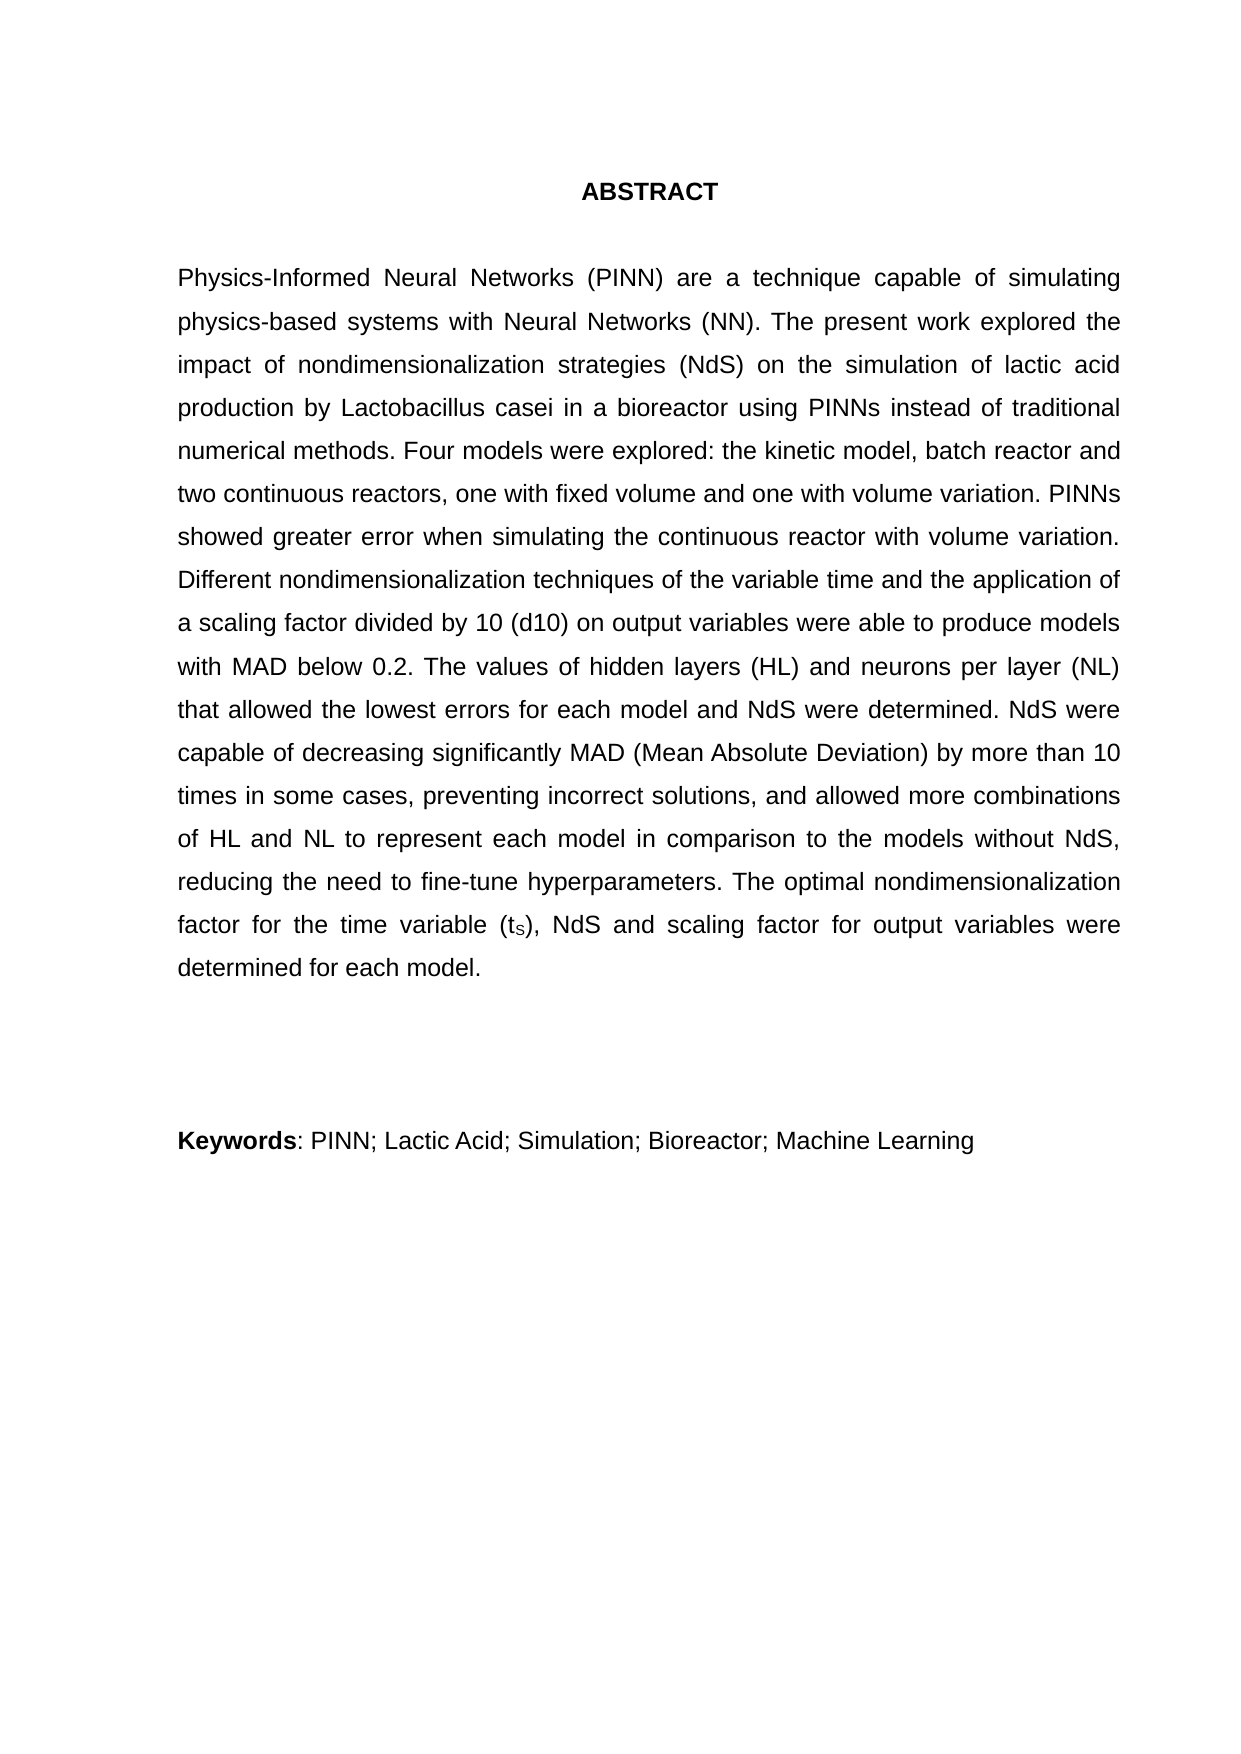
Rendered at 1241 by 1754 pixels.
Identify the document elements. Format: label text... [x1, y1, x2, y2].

text ABSTRACT [177, 177, 1122, 206]
text Physics-Informed Neural Networks (PINN) are a technique capable of simulating physics-based systems with Neural Networks (NN). The present work explored the impact of nondimensionalization strategies (NdS) on the simulation of lactic acid production by Lactobacillus casei in a bioreactor using PINNs instead of traditional numerical methods. Four models were explored: the kinetic model, batch reactor and two continuous reactors, one with fixed volume and one with volume variation. PINNs showed greater error when simulating the continuous reactor with volume variation. Different nondimensionalization techniques of the variable time and the application of a scaling factor divided by 10 (d10) on output variables were able to produce models with MAD below 0.2. The values of hidden layers (HL) and neurons per layer (NL) that allowed the lowest errors for each model and NdS were determined. NdS were capable of decreasing significantly MAD (Mean Absolute Deviation) by more than 10 times in some cases, preventing incorrect solutions, and allowed more combinations of HL and NL to represent each model in comparison to the models without NdS, reducing the need to fine-tune hyperparameters. The optimal nondimensionalization factor for the time variable (tS), NdS and scaling factor for output variables were determined for each model. [177, 263, 1122, 982]
text Keywords: PINN; Lactic Acid; Simulation; Bioreactor; Machine Learning [177, 1126, 1122, 1155]
